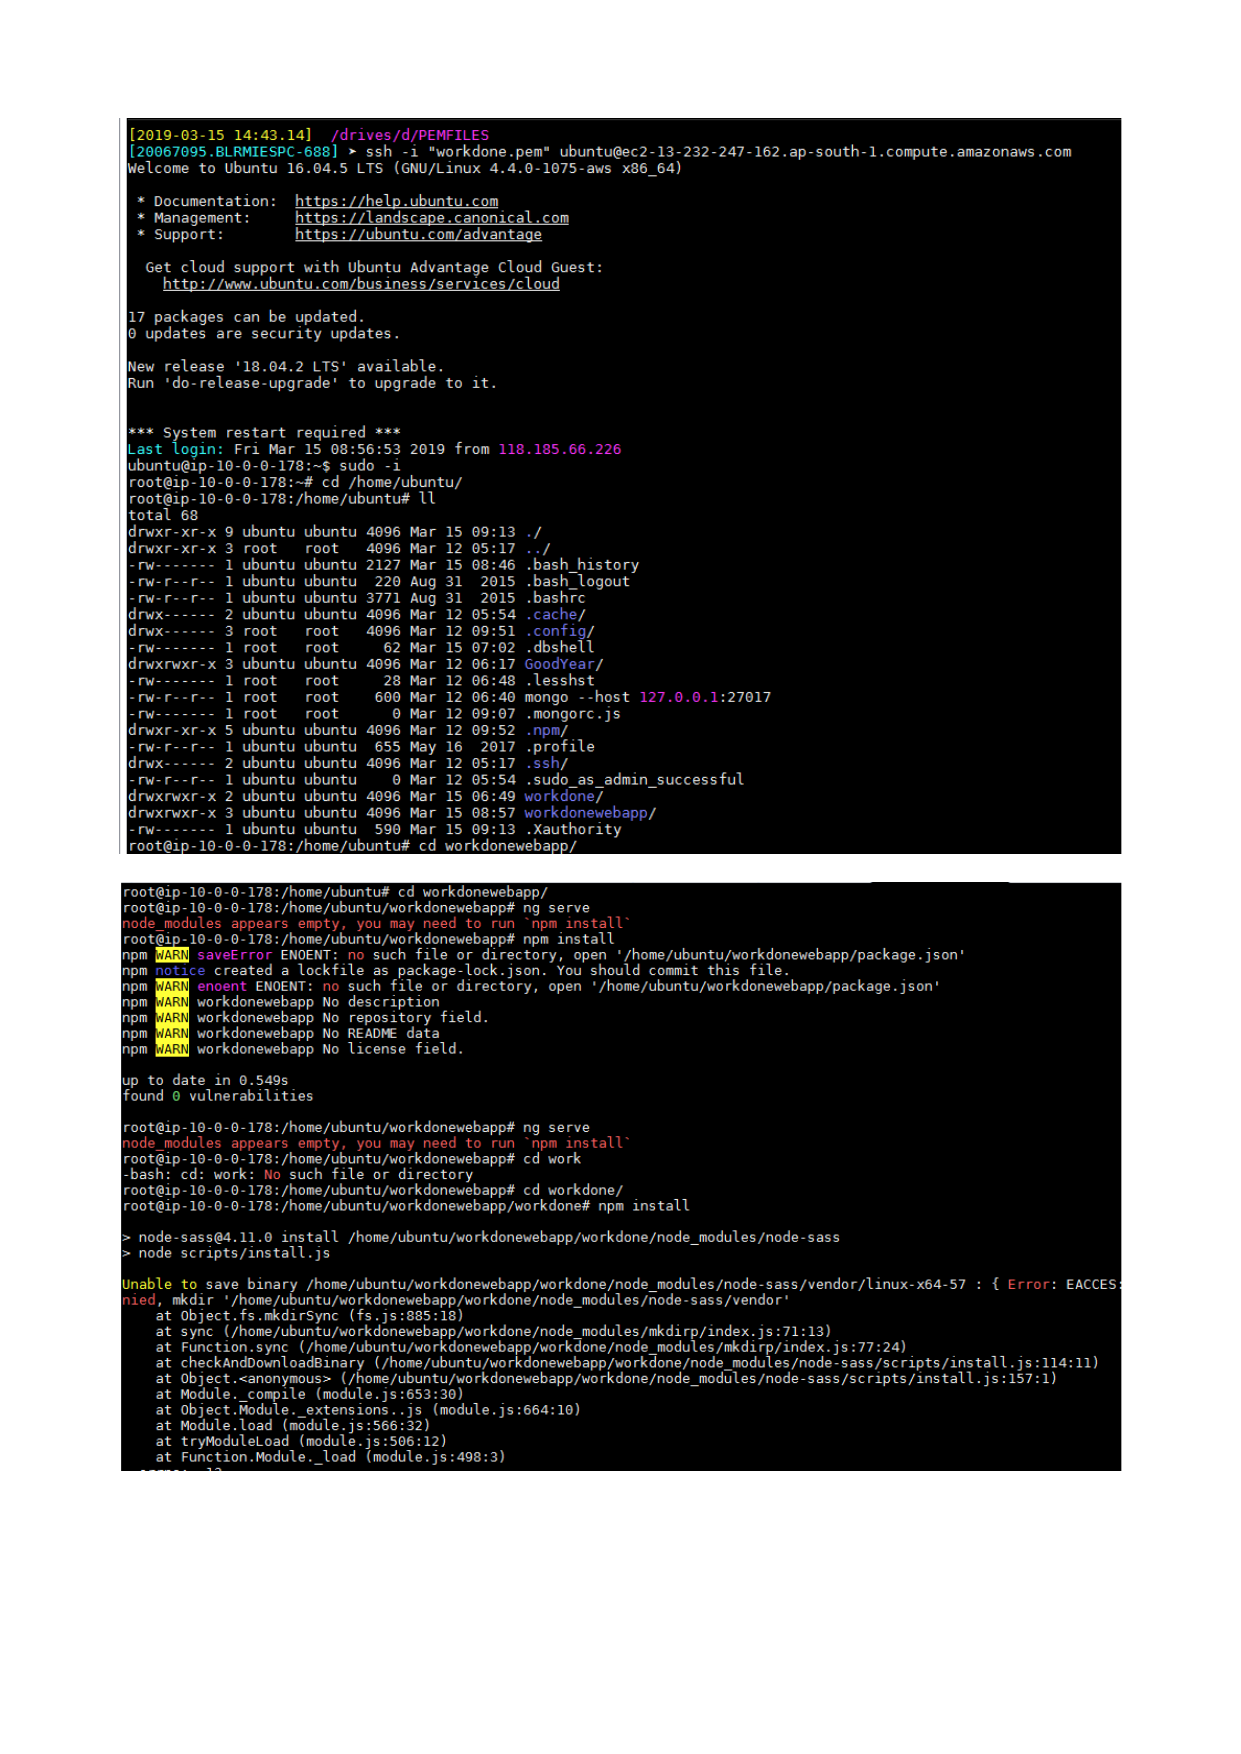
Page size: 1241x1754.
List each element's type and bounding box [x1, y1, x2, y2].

picture [118, 882, 1122, 1471]
picture [118, 118, 1122, 854]
